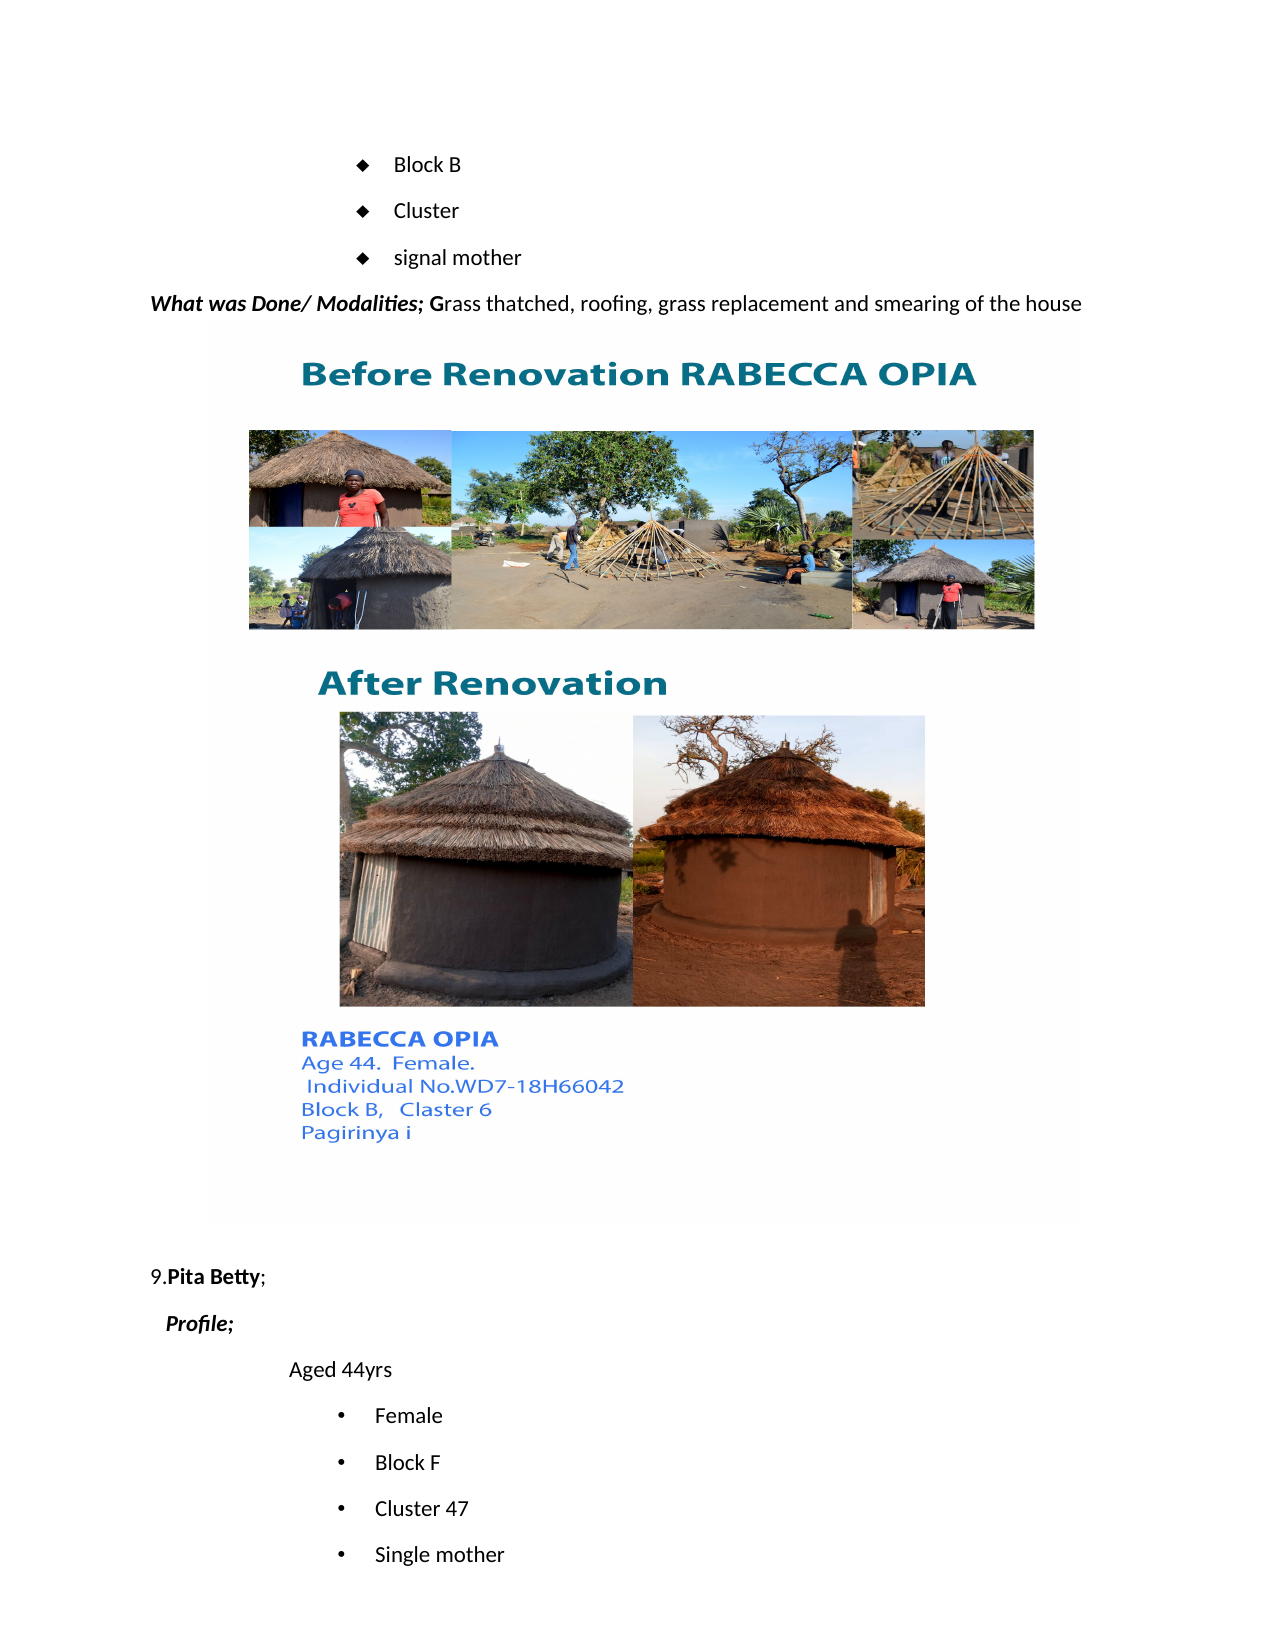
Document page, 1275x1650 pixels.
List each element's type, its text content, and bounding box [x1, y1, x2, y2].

list Cluster [356, 196, 1125, 224]
text Aged 44yrs [150, 1355, 1125, 1383]
picture [206, 320, 1082, 1224]
text What was Done/ Modalities; Grass thatched, roofing, grass replacement and smearing of the house [150, 289, 1125, 317]
list Cluster 47 [337, 1494, 1125, 1522]
text Profile; [150, 1309, 1125, 1337]
list Block B [356, 150, 1125, 178]
text 9.Pita Betty; [150, 1262, 1125, 1291]
list Female [337, 1402, 1125, 1429]
list Single mother [337, 1541, 1125, 1569]
list signal mother [356, 243, 1125, 271]
list Block F [337, 1448, 1125, 1476]
